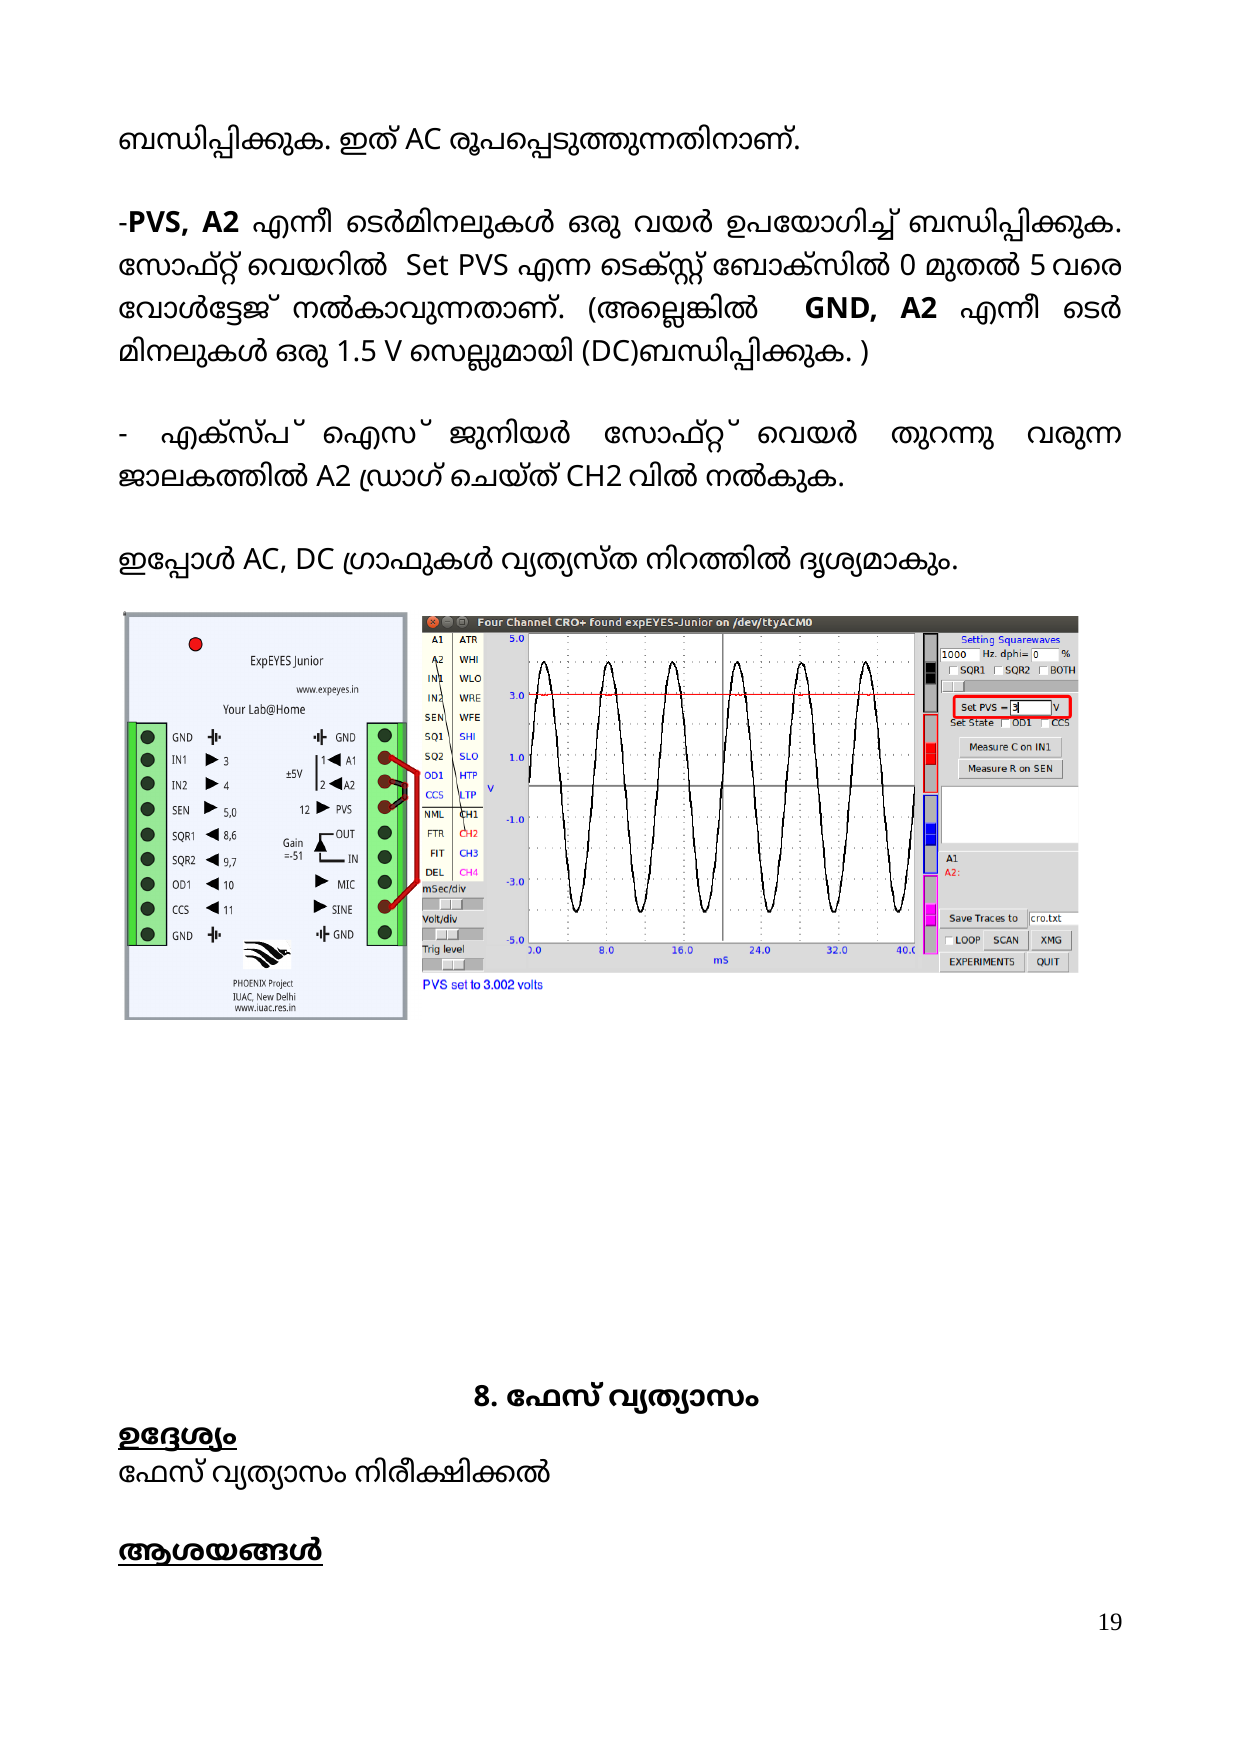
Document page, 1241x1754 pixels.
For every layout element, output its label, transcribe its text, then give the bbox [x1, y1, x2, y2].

text ഇപ്പോള്‍ AC, DC ഗ്രാഫുകള്‍ വ്യത്യസ്ത നിറത്തില്‍ ദൃശ്യമാകും. [118, 538, 1122, 581]
text ഫേസ് വ്യത്യാസം നിരീക്ഷിക്കല്‍ [118, 1456, 1122, 1494]
text ബന്ധിപ്പിക്കുക. ഇത് AC രൂപപ്പെടുത്തുന്നതിനാണ്. [118, 118, 1122, 161]
text ഉദ്ദേശ്യം [118, 1418, 1122, 1456]
text 8. ഫേസ് വ്യത്യാസം [118, 1375, 1122, 1418]
text -PVS, A2 എന്നീ ടെര്‍മിനലുകള്‍ ഒരു വയര്‍ ഉപയോഗിച്ച് ബന്ധിപ്പിക്കുക. സോഫ്റ്റ് വെയറില്‍ Set PVS എന്ന ടെക്സ്റ്റ് ബോക്സില്‍ 0 മുതല്‍ 5വരെ വോള്‍ട്ടേജ് നല്‍കാവുന്നതാണ്. (അല്ലെങ്കില്‍ GND, A2 എന്നീ ടെര്‍മിനലുകള്‍ ഒരു 1.5 V സെല്ലുമായി (DC)ബന്ധിപ്പിക്കുക. ) [118, 201, 1122, 373]
text ആശയങ്ങള്‍ [118, 1534, 1122, 1572]
text - എക്സ്പ് ഐസ് ജുനിയര്‍ സോഫ്റ്റ് വെയര്‍ തുറന്നു വരുന്ന ജാലകത്തില്‍ A2 ഡ്രാഗ് ചെയ്ത് CH2വില്‍ നല്‍കുക. [118, 413, 1122, 499]
picture [121, 610, 1079, 1024]
